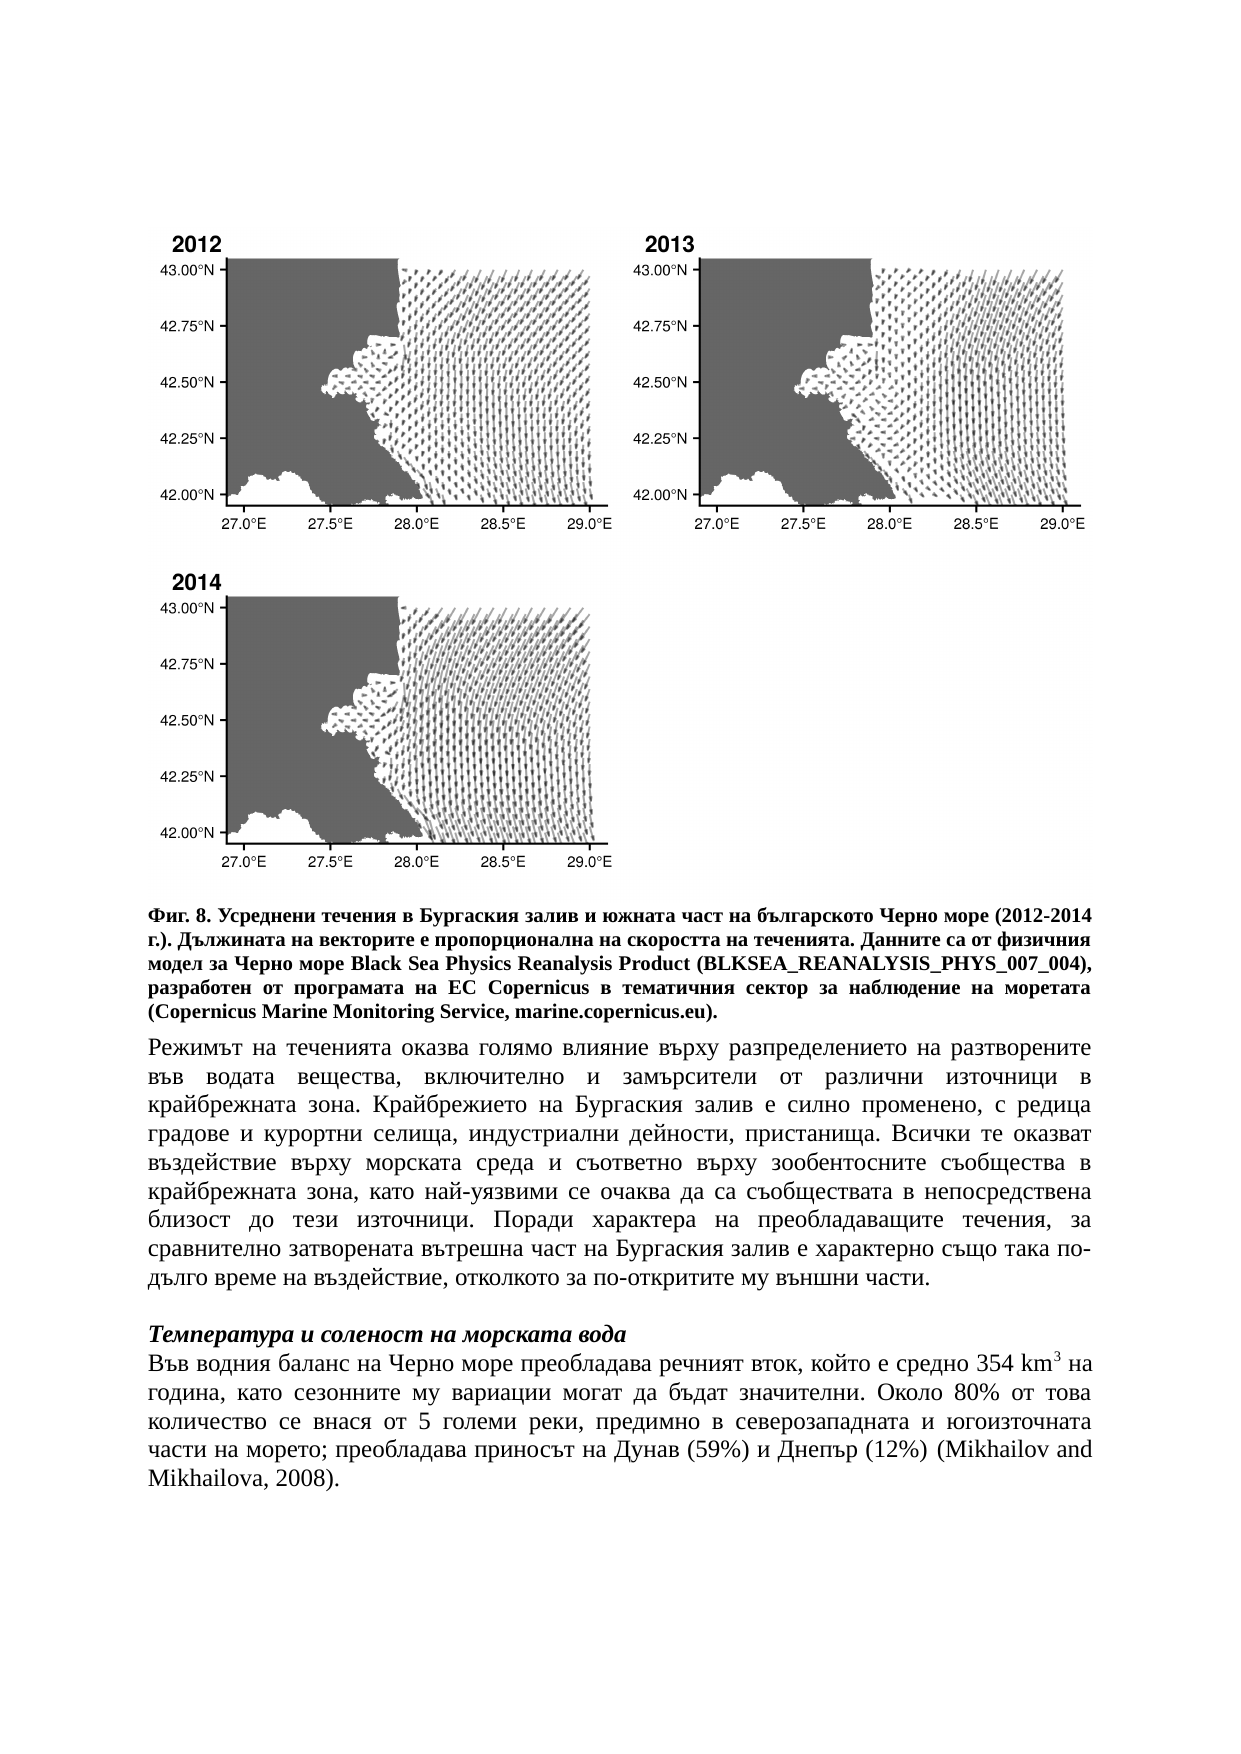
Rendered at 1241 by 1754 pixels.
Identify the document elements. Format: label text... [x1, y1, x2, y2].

text Във водния баланс на Черно море преобладава речният вток, който е средно 354 km3 на година, като сезонните му вариации могат да бъдат значителни. Около 80% от това количество се внася от 5 големи реки, предимно в северозападната и югоизточната части на морето; преобладава приносът на Дунав (59%) и Днепър (12%) (Mikhailov and Mikhailova, 2008). [148, 1348, 1093, 1492]
text Температура и соленост на морската вода [148, 1319, 1093, 1348]
text Режимът на теченията оказва голямо влияние върху разпределението на разтворените във водата вещества, включително и замърсители от различни източници в крайбрежната зона. Крайбрежието на Бургаския залив е силно променено, с редица градове и курортни селища, индустриални дейности, пристанища. Всички те оказват въздействие върху морската среда и съответно върху зообентосните съобщества в крайбрежната зона, като най-уязвими се очаква да са съобществата в непосредствена близост до тези източници. Поради характера на преобладаващите течения, за сравнително затворената вътрешна част на Бургаския залив е характерно също така по-дълго време на въздействие, отколкото за по-откритите му външни части. [148, 1032, 1093, 1291]
picture [147, 227, 1093, 903]
text Фиг. 8. Усреднени течения в Бургаския залив и южната част на българското Черно море (2012-2014 г.). Дължината на векторите е пропорционална на скоростта на теченията. Данните са от физичния модел за Черно море Black Sea Physics Reanalysis Product (BLKSEA_REANALYSIS_PHYS_007_004), разработен от програмата на ЕС Copernicus в тематичния сектор за наблюдение на моретата (Copernicus Marine Monitoring Service, marine.copernicus.eu). [148, 903, 1093, 1023]
